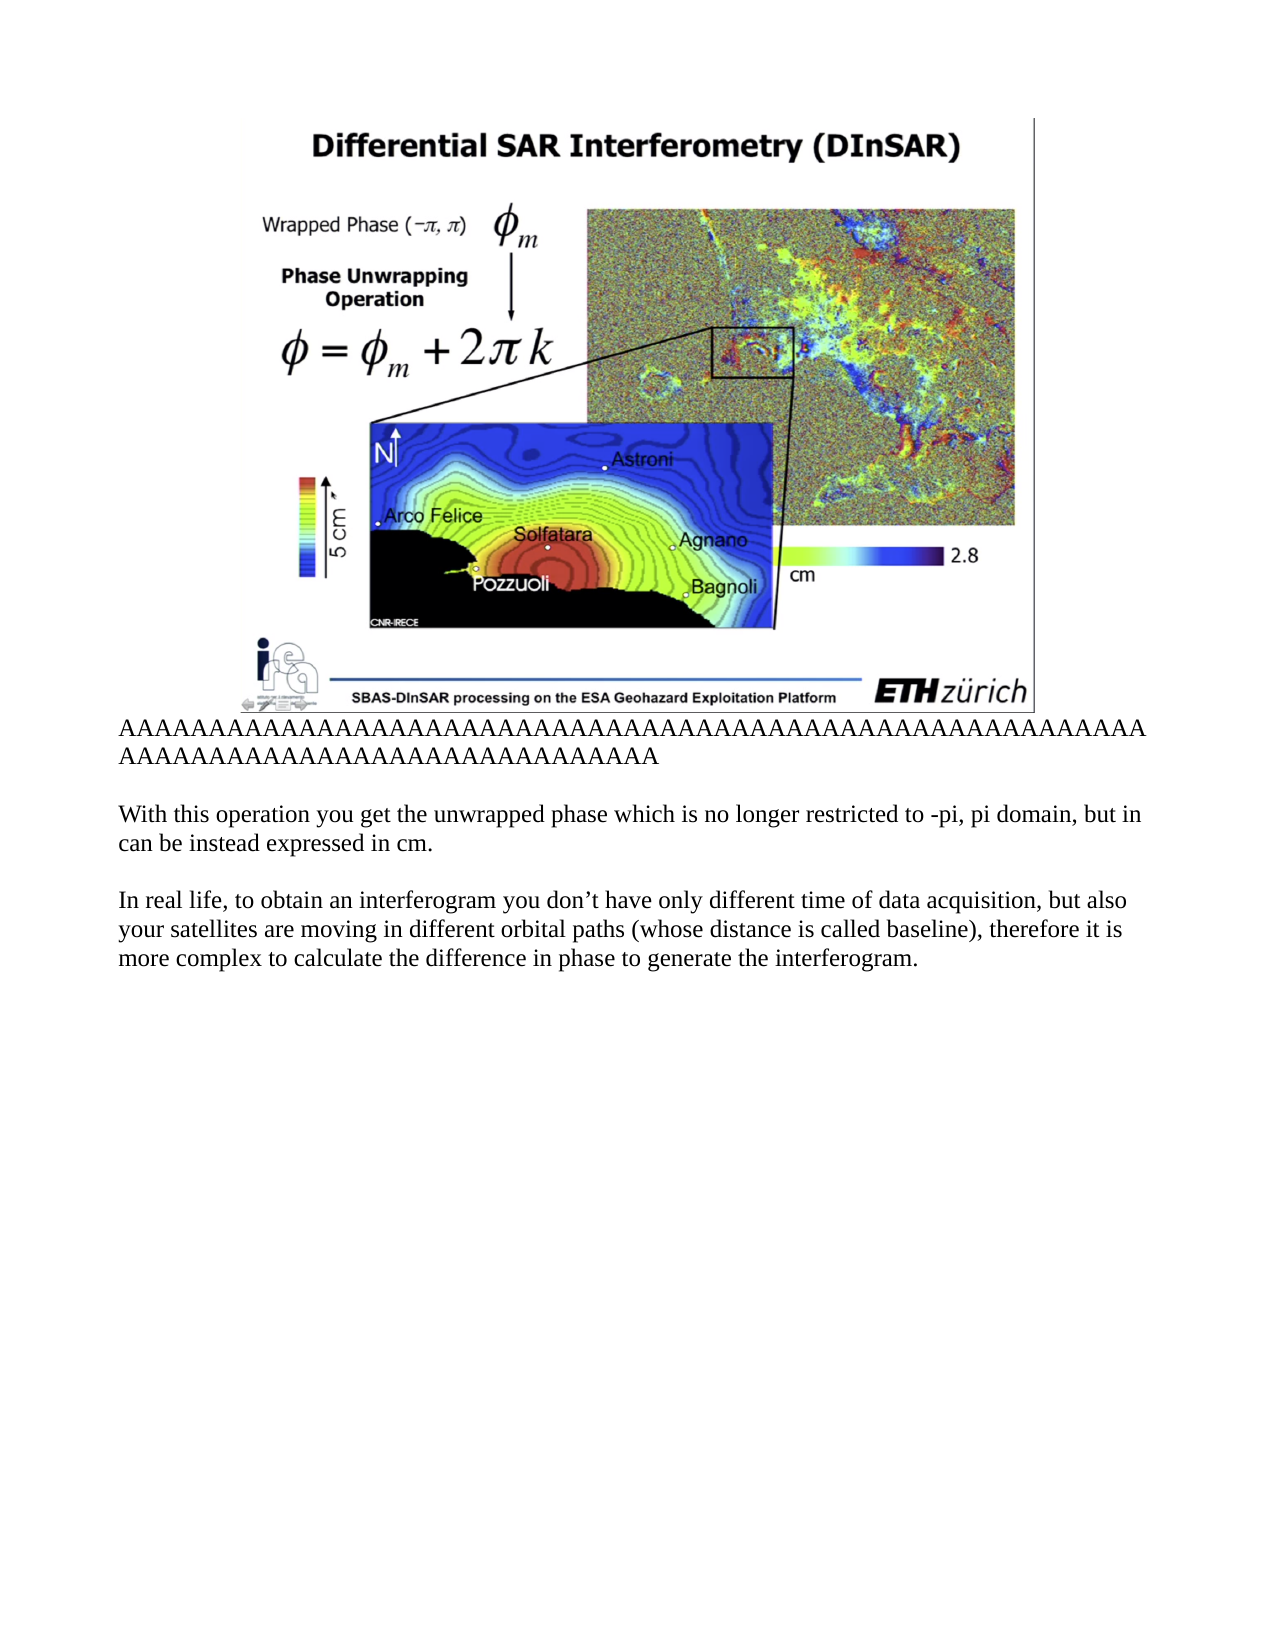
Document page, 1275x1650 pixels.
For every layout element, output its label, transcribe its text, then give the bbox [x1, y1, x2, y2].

text In real life, to obtain an interferogram you don’t have only different time of data acquisition, but also your satellites are moving in different orbital paths (whose distance is called baseline), therefore it is more complex to calculate the difference in phase to generate the interferogram. [118, 885, 1157, 971]
text AAAAAAAAAAAAAAAAAAAAAAAAAAAAAAAAAAAAAAAAAAAAAAAAAAAAAAAAAAAAAAAAAAAAAAAAAAAAAAAAAAAAAAA [118, 118, 1157, 770]
picture [240, 118, 1035, 713]
text With this operation you get the unwrapped phase which is no longer restricted to -pi, pi domain, but in can be instead expressed in cm. [118, 799, 1157, 856]
